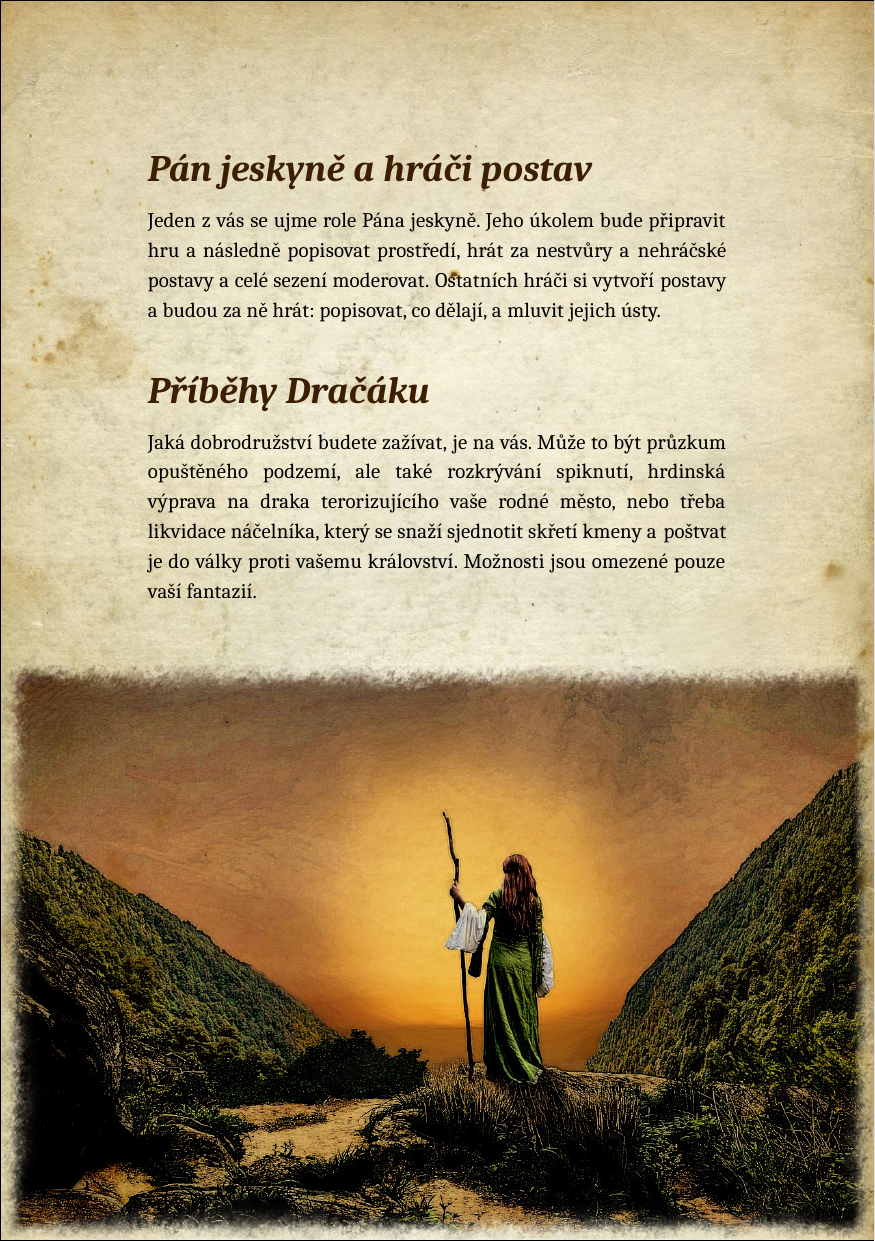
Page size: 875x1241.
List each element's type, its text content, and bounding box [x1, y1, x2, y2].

text Jeden z⁠ vás se ujme role Pána jeskyně. Jeho úkolem bude připravit hru a⁠ následně popisovat prostředí, hrát za nestvůry a⁠ nehráčské postavy a⁠ celé sezení moderovat. Ostatních hráči si vytvoří postavy a⁠ budou za ně hrát: popisovat, co dělají, a⁠ mluvit jejich ústy. [148, 208, 726, 322]
text Jaká dobrodružství budete zažívat, je na vás. Může to být průzkum opuštěného podzemí, ale také rozkrývání spiknutí, hrdinská výprava na draka terorizujícího vaše rodné město, nebo třeba likvidace náčelníka, který se snaží sjednotit skřetí kmeny a⁠ poštvat je do války proti vašemu království. Možnosti jsou omezené pouze vaší fantazií. [148, 430, 726, 604]
subtitle Pán jeskyně a⁠ hráči postav [148, 148, 726, 191]
subtitle Příběhy Dračáku [148, 369, 726, 413]
picture [0, 1, 874, 1241]
